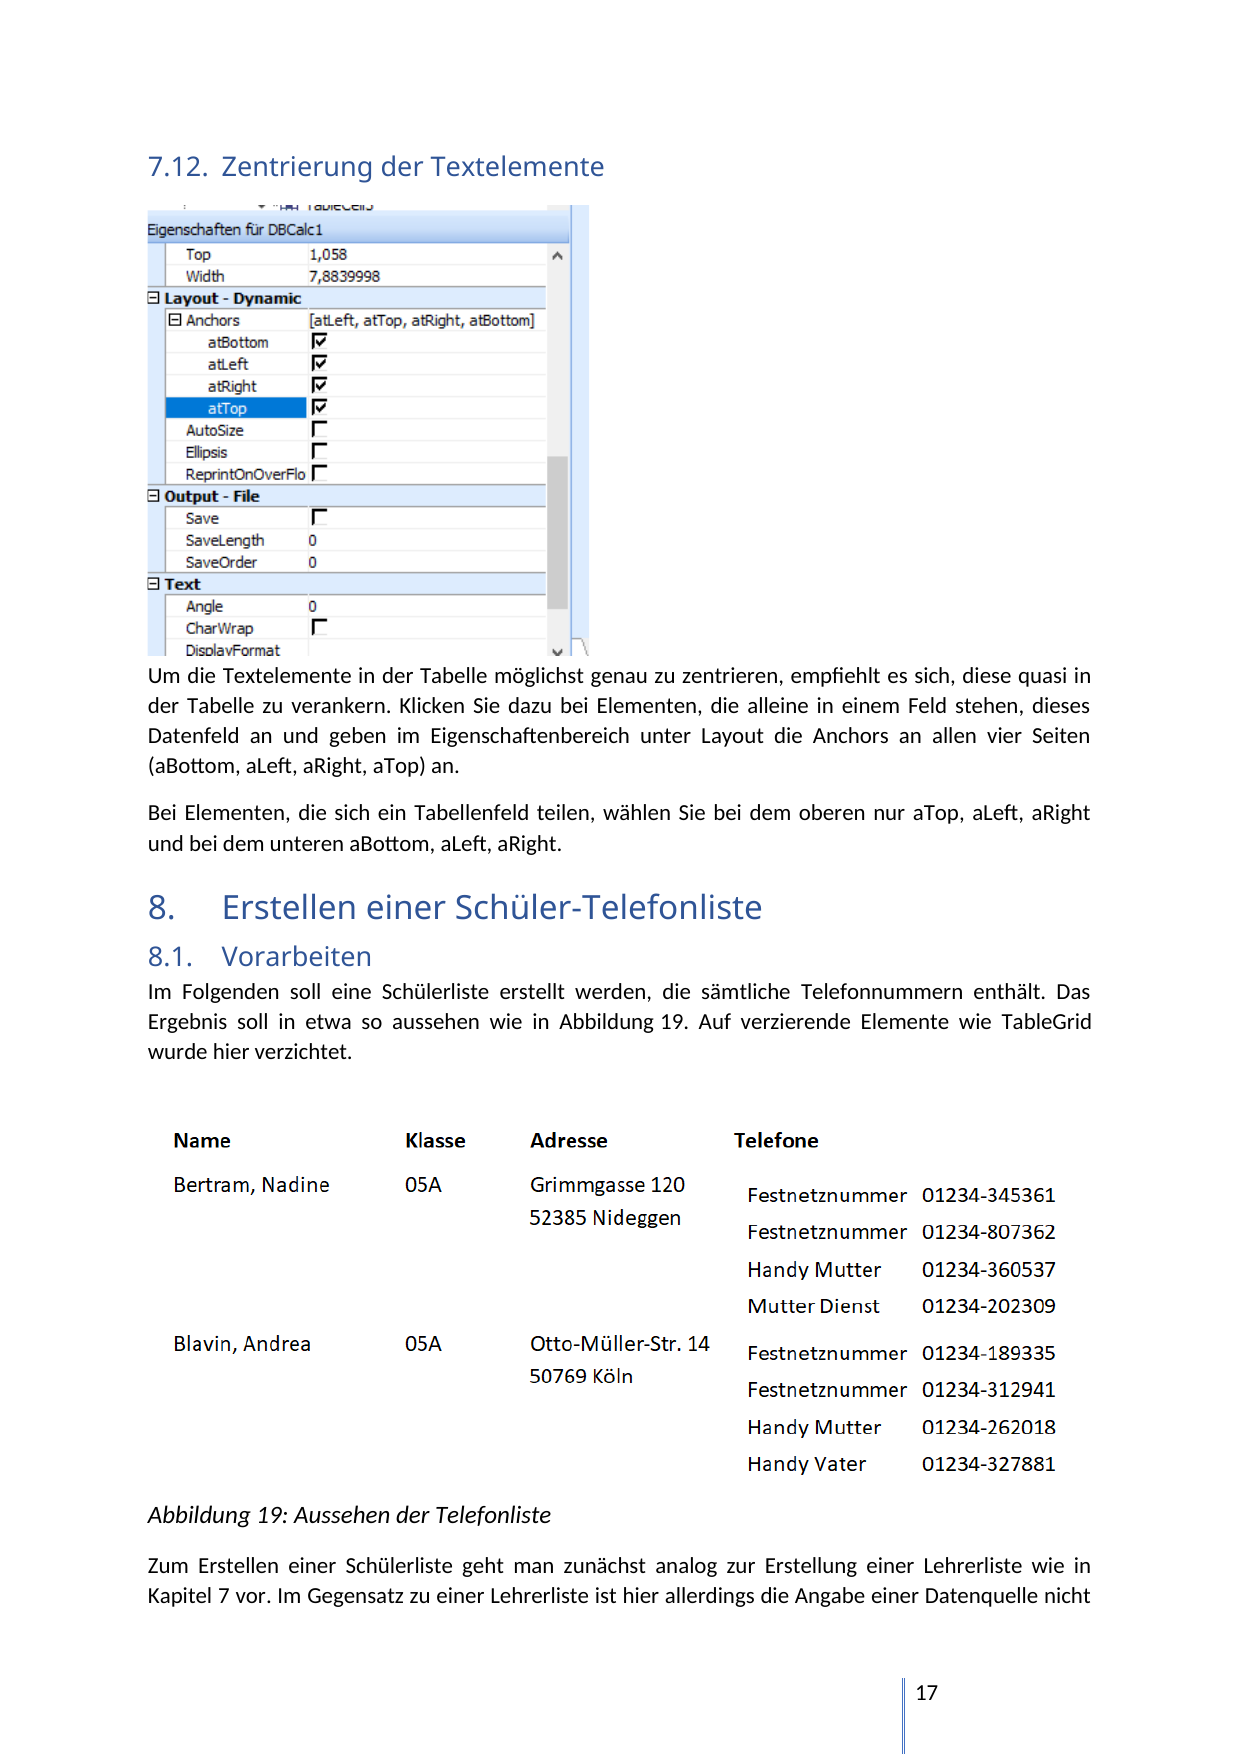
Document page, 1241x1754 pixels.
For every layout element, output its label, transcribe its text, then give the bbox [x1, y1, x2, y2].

subtitle Zentrierung der Textelemente [148, 148, 1093, 184]
text Im Folgenden soll eine Schülerliste erstellt werden, die sämtliche Telefonnummern enthält. Das Ergebnis soll in etwa so aussehen wie in Abbildung 19. Auf verzierende Elemente wie TableGrid wurde hier verzichtet. [148, 977, 1093, 1065]
text Zum Erstellen einer Schülerliste geht man zunächst analog zur Erstellung einer Lehrerliste wie in Kapitel 7 vor. Im Gegensatz zu einer Lehrerliste ist hier allerdings die Angabe einer Datenquelle nicht [148, 1530, 1093, 1609]
picture [147, 205, 590, 656]
text Abbildung 19: Aussehen der Telefonliste [148, 1485, 1093, 1530]
subtitle Vorarbeiten [148, 937, 1093, 974]
text Um die Textelemente in der Tabelle möglichst genau zu zentrieren, empfiehlt es sich, diese quasi in der Tabelle zu verankern. Klicken Sie dazu bei Elementen, die alleine in einem Feld stehen, dieses Datenfeld an und geben im Eigenschaftenbereich unter Layout die Anchors an allen vier Seiten (aBottom, aLeft, aRight, aTop) an. [148, 187, 1093, 779]
picture [147, 1096, 1093, 1485]
subtitle Erstellen einer Schüler-Telefonliste [148, 884, 1093, 929]
text Bei Elementen, die sich ein Tabellenfeld teilen, wählen Sie bei dem oberen nur aTop, aLeft, aRight und bei dem unteren aBottom, aLeft, aRight. [148, 798, 1093, 857]
text [148, 1084, 1093, 1096]
